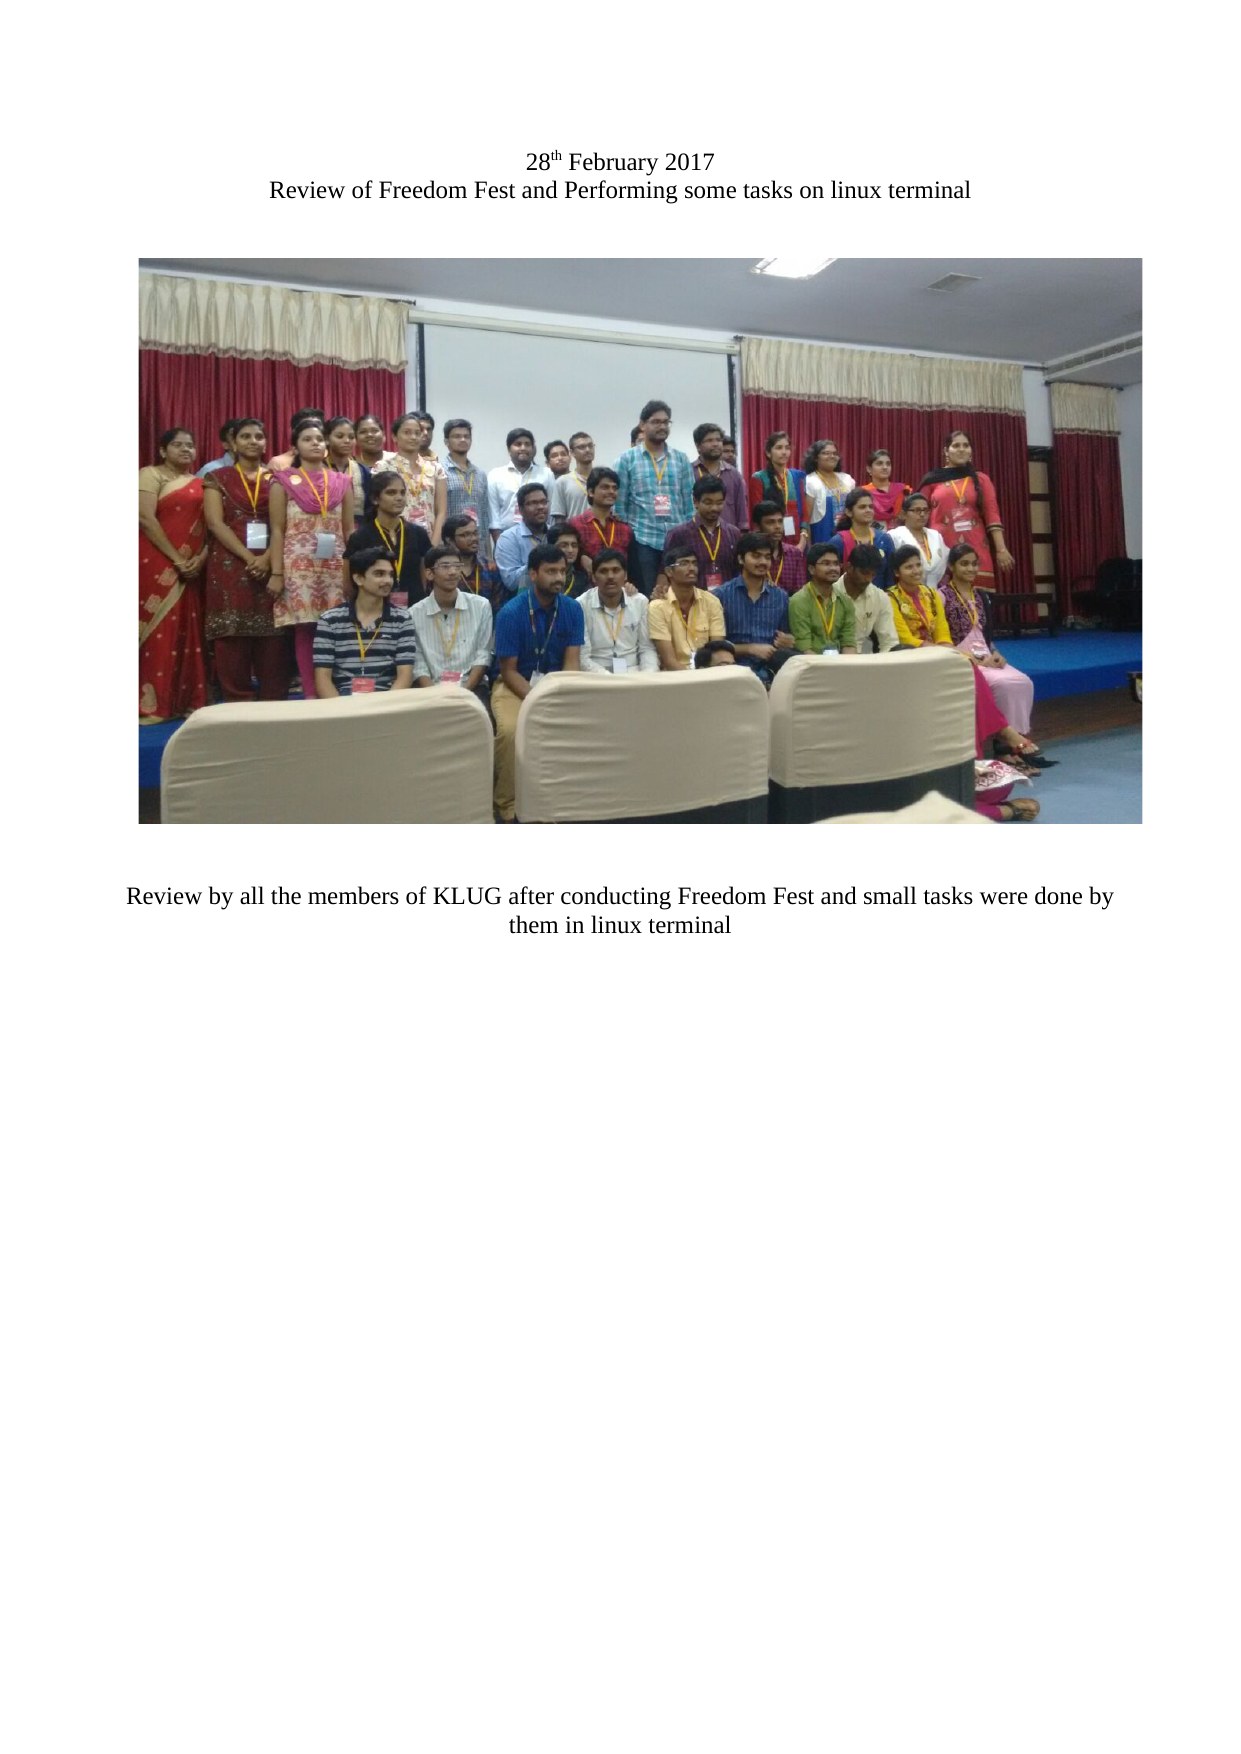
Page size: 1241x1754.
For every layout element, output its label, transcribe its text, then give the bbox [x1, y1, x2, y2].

text 28th February 2017 [118, 147, 1122, 176]
text Review of Freedom Fest and Performing some tasks on linux terminal [118, 176, 1122, 204]
picture [138, 258, 1143, 824]
text Review by all the members of KLUG after conducting Freedom Fest and small tasks were done by them in linux terminal [118, 881, 1122, 938]
